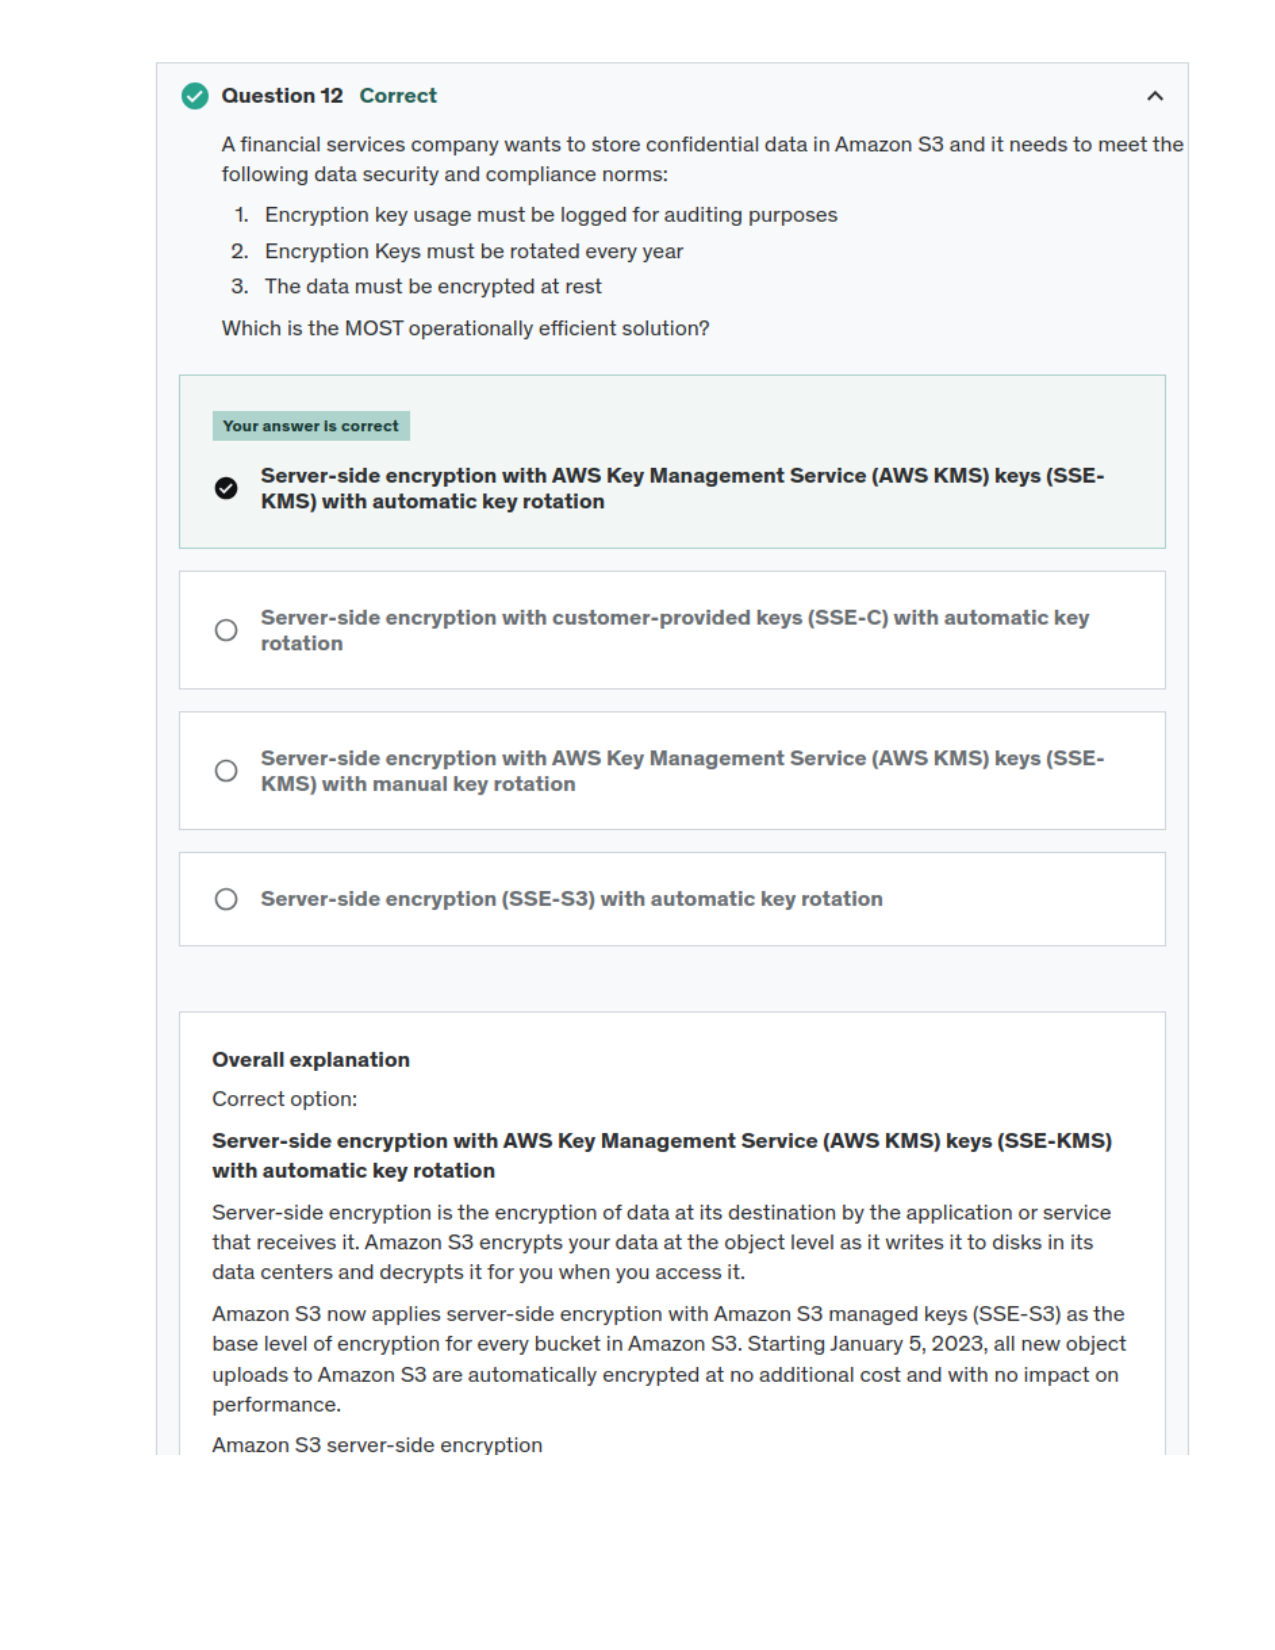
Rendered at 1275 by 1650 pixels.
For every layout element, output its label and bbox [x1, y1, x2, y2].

picture [152, 61, 1192, 1455]
